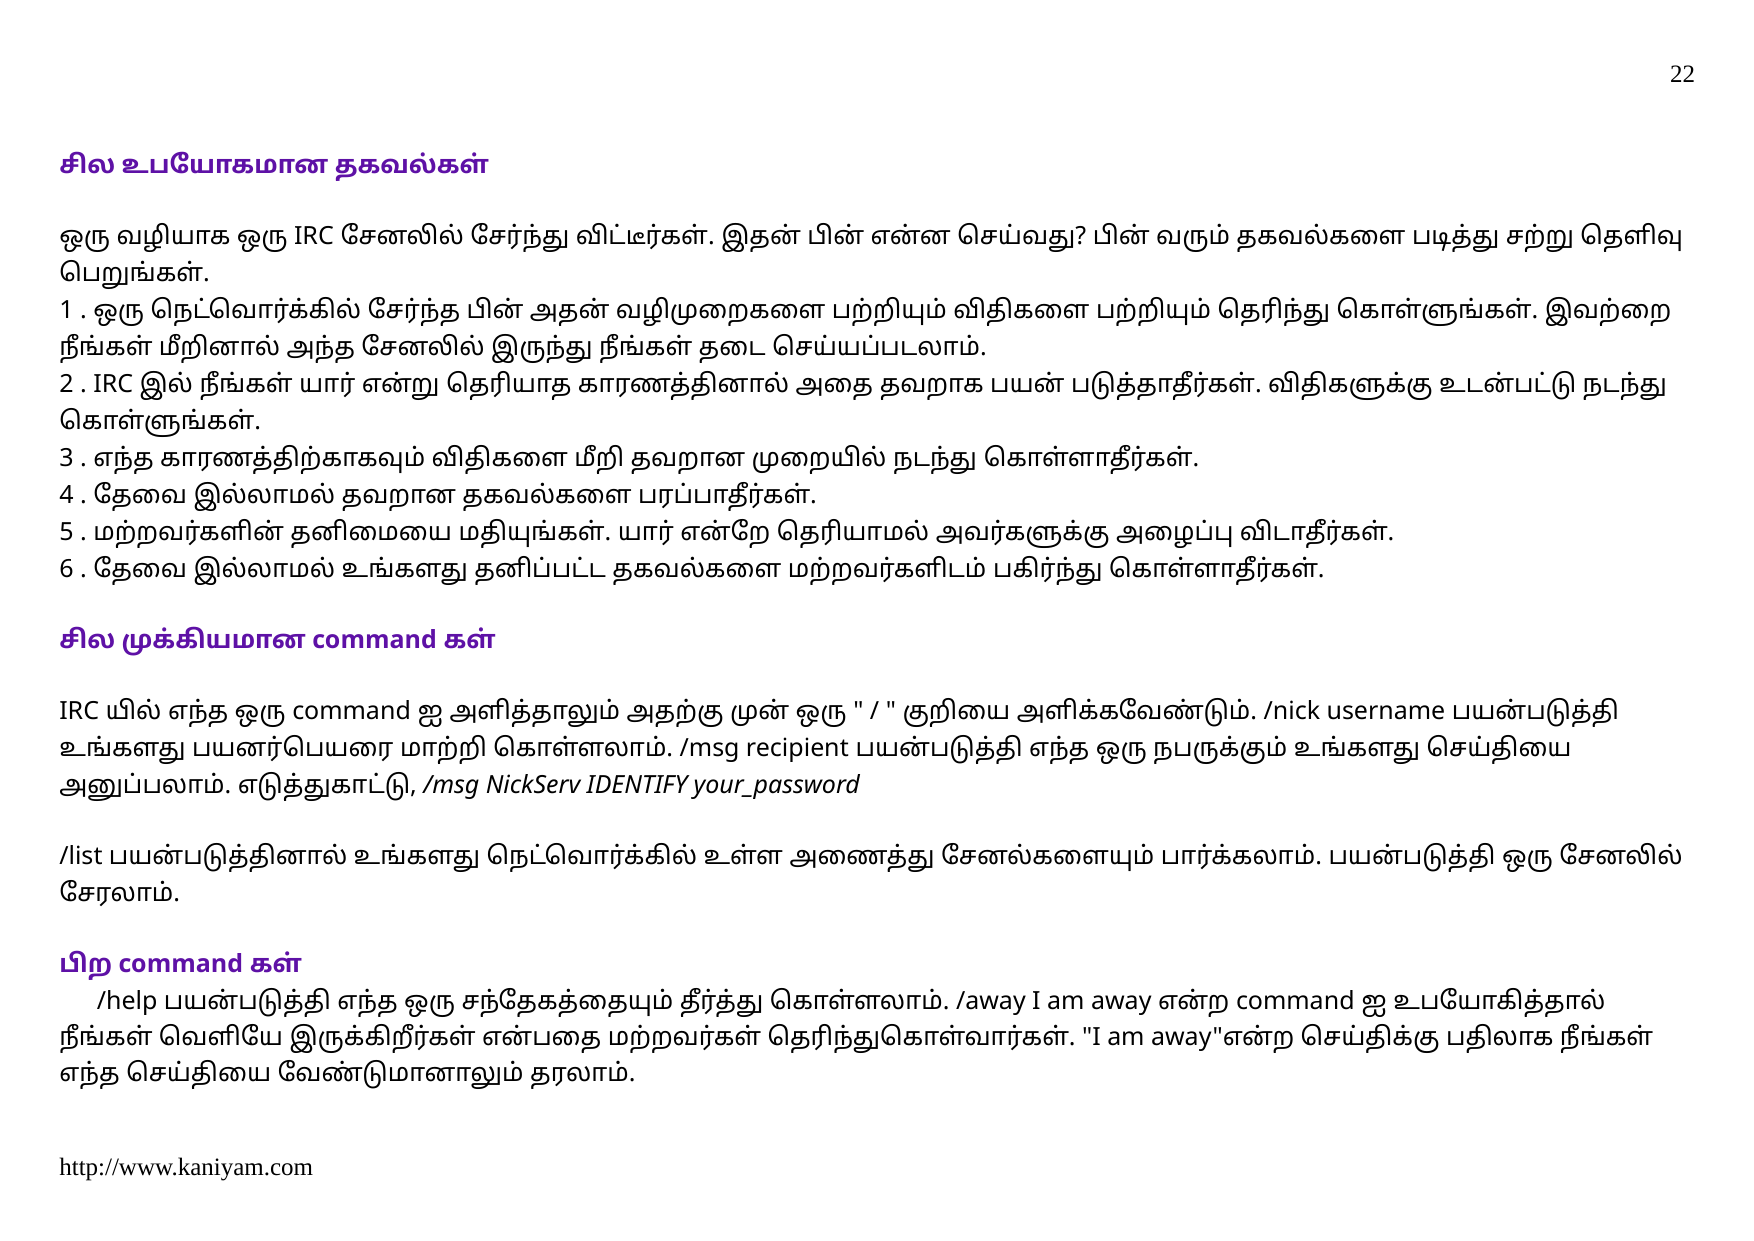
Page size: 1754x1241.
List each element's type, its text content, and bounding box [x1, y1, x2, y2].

text IRC யில் எந்த ஒரு command ஐ அளித்தாலும் அதற்கு முன் ஒரு " / " குறியை அளிக்கவேண்டும். /nick username பயன்படுத்தி உங்களது பயனர்பெயரை மாற்றி கொள்ளலாம். /msg recipient பயன்படுத்தி எந்த ஒரு நபருக்கும் உங்களது செய்தியை அனுப்பலாம். எடுத்துகாட்டு, /msg NickServ IDENTIFY your_password /list பயன்படுத்தினால் உங்களது நெட்வொர்க்கில் உள்ள அணைத்து சேனல்களையும் பார்க்கலாம். பயன்படுத்தி ஒரு சேனலில் சேரலாம். பிற command கள் [59, 693, 1695, 983]
text சில உபயோகமான தகவல்கள் [59, 117, 1695, 218]
text ஒரு வழியாக ஒரு IRC சேனலில் சேர்ந்து விட்டீர்கள். இதன் பின் என்ன செய்வது? பின் வரும் தகவல்களை படித்து சற்று தெளிவு பெறுங்கள். 1 . ஒரு நெட்வொர்க்கில் சேர்ந்த பின் அதன் வழிமுறைகளை பற்றியும் விதிகளை பற்றியும் தெரிந்து கொள்ளுங்கள். இவற்றை நீங்கள் மீறினால் அந்த சேனலில் இருந்து நீங்கள் தடை செய்யப்படலாம். 2 . IRC இல் நீங்கள் யார் என்று தெரியாத காரணத்தினால் அதை தவறாக பயன் படுத்தாதீர்கள். விதிகளுக்கு உடன்பட்டு நடந்து கொள்ளுங்கள். 3 . எந்த காரணத்திற்காகவும் விதிகளை மீறி தவறான முறையில் நடந்து கொள்ளாதீர்கள். 4 . தேவை இல்லாமல் தவறான தகவல்களை பரப்பாதீர்கள். 5 . மற்றவர்களின் தனிமையை மதியுங்கள். யார் என்றே தெரியாமல் அவர்களுக்கு அழைப்பு விடாதீர்கள். 6 . தேவை இல்லாமல் உங்களது தனிப்பட்ட தகவல்களை மற்றவர்களிடம் பகிர்ந்து கொள்ளாதீர்கள். சில முக்கியமான command கள் [59, 218, 1695, 693]
text /help பயன்படுத்தி எந்த ஒரு சந்தேகத்தையும் தீர்த்து கொள்ளலாம். /away I am away என்ற command ஐ உபயோகித்தால் நீங்கள் வெளியே இருக்கிறீர்கள் என்பதை மற்றவர்கள் தெரிந்துகொள்வார்கள். "I am away"என்ற செய்திக்கு பதிலாக நீங்கள் எந்த செய்தியை வேண்டுமானாலும் தரலாம். [59, 983, 1695, 1091]
